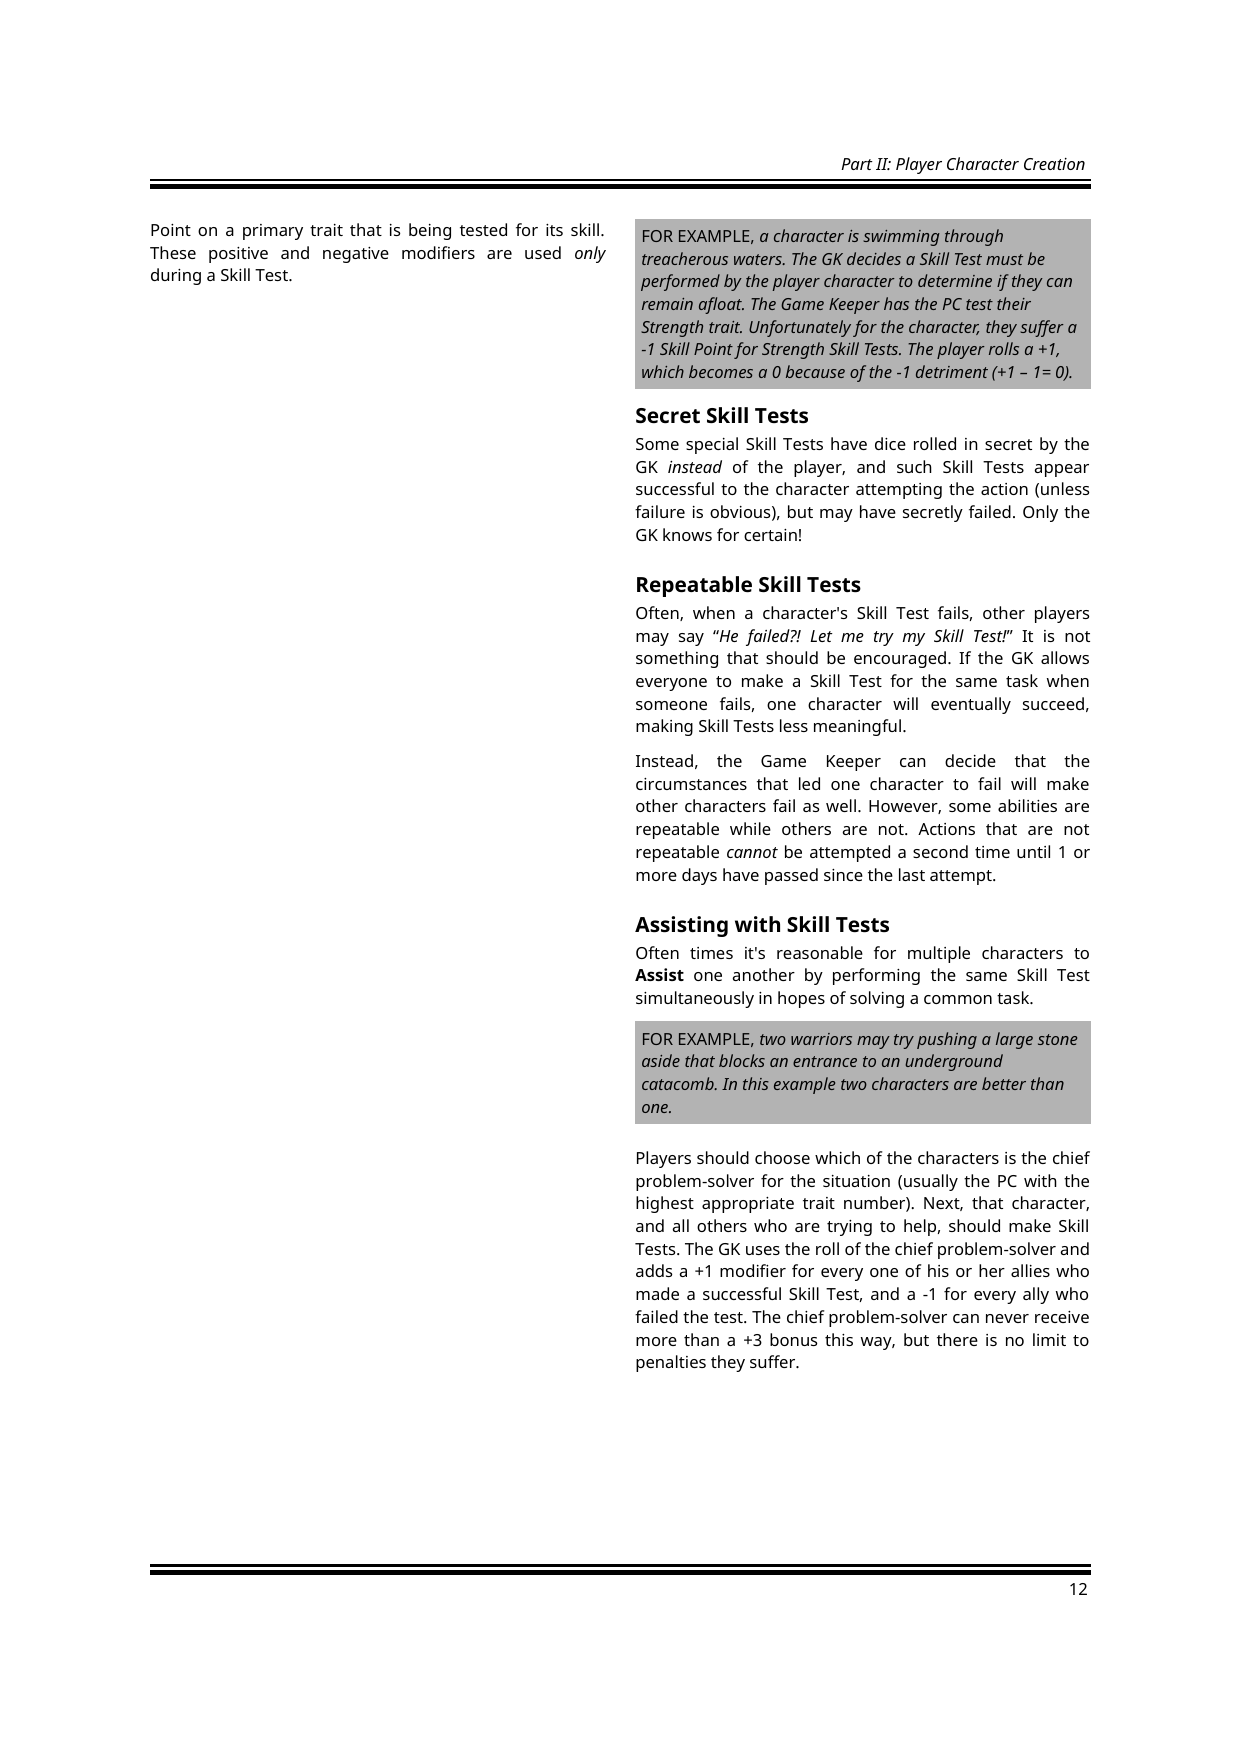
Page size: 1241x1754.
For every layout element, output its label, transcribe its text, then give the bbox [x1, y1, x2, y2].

text Players should choose which of the characters is the chief problem-solver for the situation (usually the PC with the highest appropriate trait number). Next, that character, and all others who are trying to help, should make Skill Tests. The GK uses the roll of the chief problem-solver and adds a +1 modifier for every one of his or her allies who made a successful Skill Test, and a -1 for every ally who failed the test. The chief problem-solver can never receive more than a +3 bonus this way, but there is no limit to penalties they suffer. [635, 1124, 1091, 1373]
text Assisting with Skill Tests [635, 910, 1091, 938]
text Some special Skill Tests have dice rolled in secret by the GK instead of the player, and such Skill Tests appear successful to the character attempting the action (unless failure is obvious), but may have secretly failed. Only the GK knows for certain! [635, 432, 1091, 546]
table_header FOR EXAMPLE, two warriors may try pushing a large stone aside that blocks an entrance to an underground catacomb. In this example two characters are better than one. [635, 1021, 1091, 1124]
text Often times it's reasonable for multiple characters to Assist one another by performing the same Skill Test simultaneously in hopes of solving a common task. [635, 941, 1091, 1009]
text Secret Skill Tests [635, 401, 1091, 429]
table_header FOR EXAMPLE, a character is swimming through treacherous waters. The GK decides a Skill Test must be performed by the player character to determine if they can remain afloat. The Game Keeper has the PC test their Strength trait. Unfortunately for the character, they suffer a -1 Skill Point for Strength Skill Tests. The player rolls a +1, which becomes a 0 because of the -1 detriment (+1 – 1= 0). [635, 219, 1091, 389]
text Often, when a character's Skill Test fails, other players may say “He failed?! Let me try my Skill Test!” It is not something that should be encouraged. If the GK allows everyone to make a Skill Test for the same task when someone fails, one character will eventually succeed, making Skill Tests less meaningful. [635, 601, 1091, 738]
text Point on a primary trait that is being tested for its skill. These positive and negative modifiers are used only during a Skill Test. [150, 219, 605, 287]
text Instead, the Game Keeper can decide that the circumstances that led one character to fail will make other characters fail as well. However, some abilities are repeatable while others are not. Actions that are not repeatable cannot be attempted a second time until 1 or more days have passed since the last attempt. [635, 750, 1091, 886]
text Repeatable Skill Tests [635, 570, 1091, 598]
